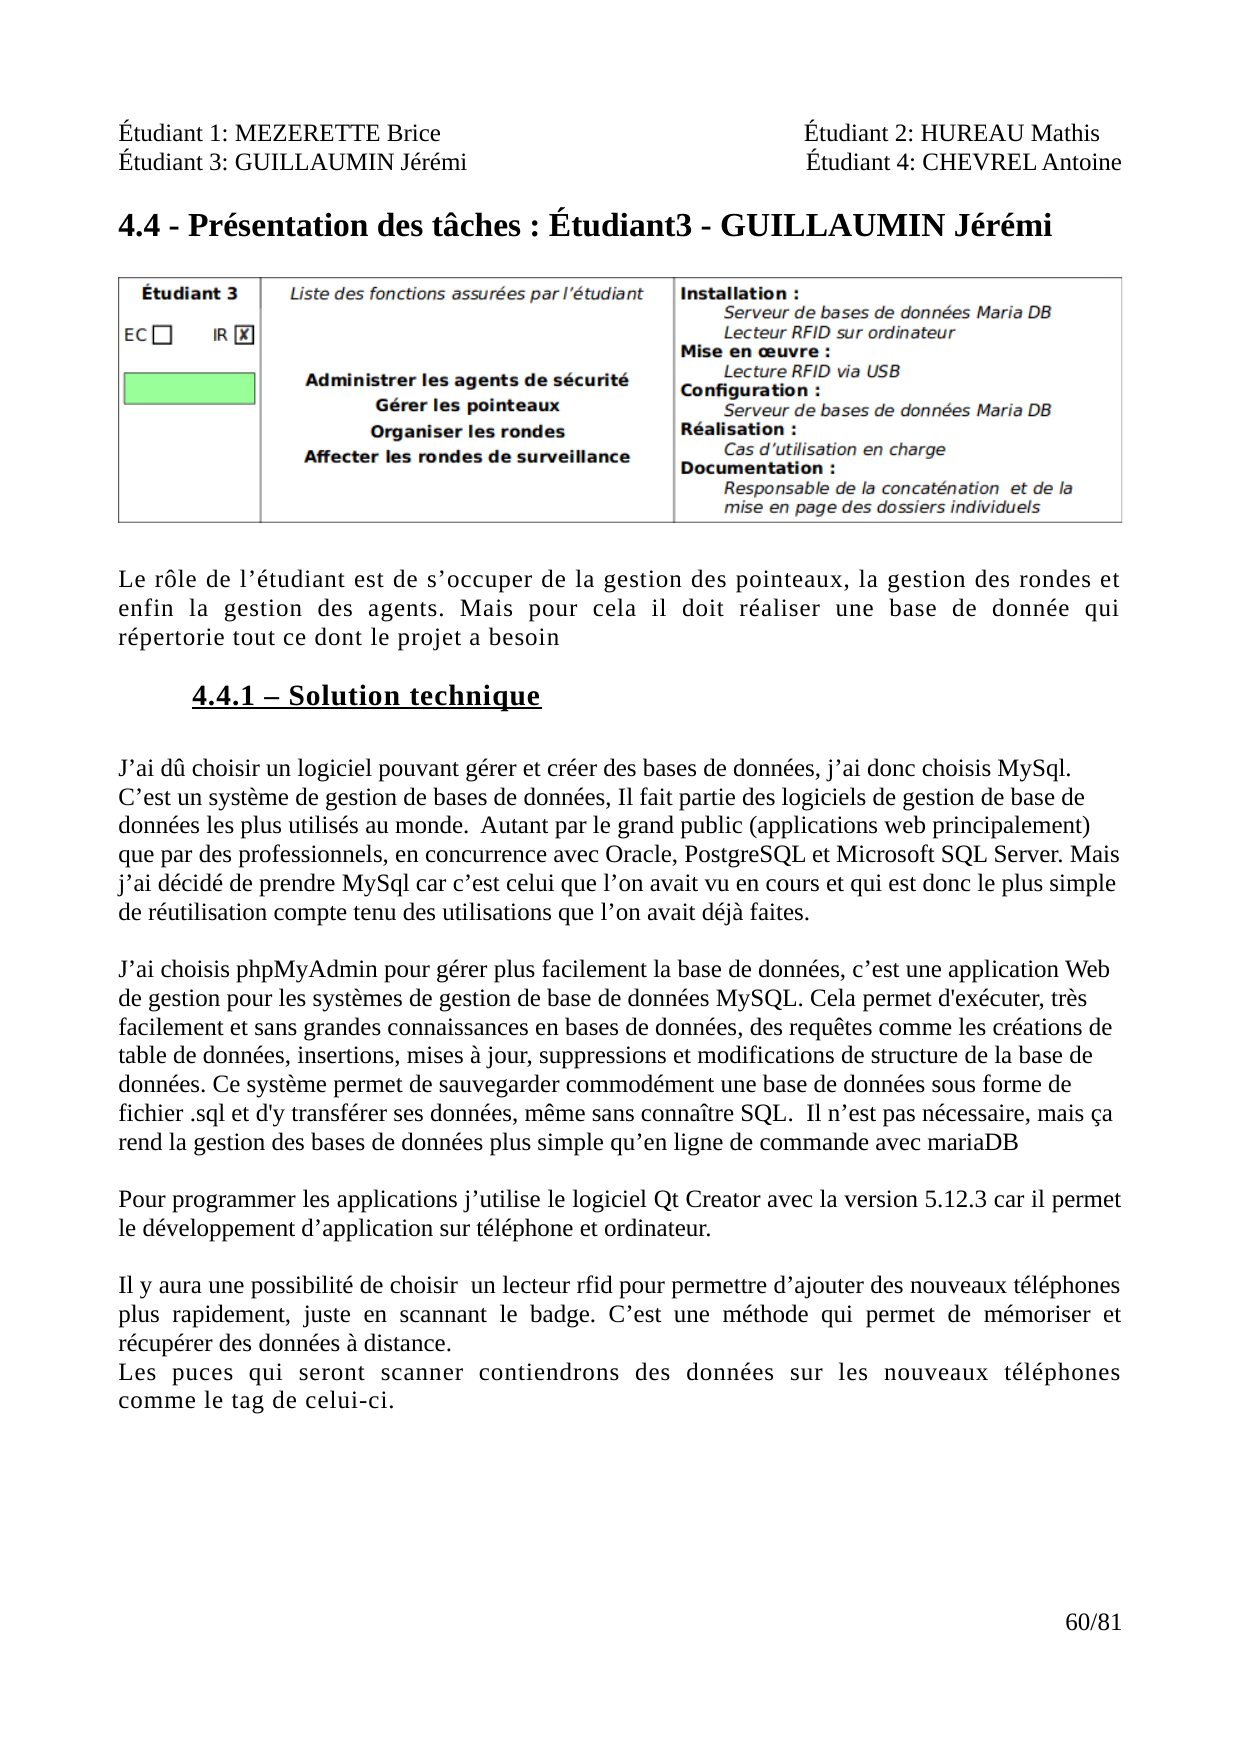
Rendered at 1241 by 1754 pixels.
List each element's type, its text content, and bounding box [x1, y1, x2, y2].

subtitle 4.4.1 – Solution technique [118, 678, 1122, 712]
text J’ai choisis phpMyAdmin pour gérer plus facilement la base de données, c’est une application Web de gestion pour les systèmes de gestion de base de données MySQL. Cela permet d'exécuter, très facilement et sans grandes connaissances en bases de données, des requêtes comme les créations de table de données, insertions, mises à jour, suppressions et modifications de structure de la base de données. Ce système permet de sauvegarder commodément une base de données sous forme de fichier .sql et d'y transférer ses données, même sans connaître SQL. Il n’est pas nécessaire, mais ça rend la gestion des bases de données plus simple qu’en ligne de commande avec mariaDB [118, 954, 1122, 1156]
text Les puces qui seront scanner contiendrons des données sur les nouveaux téléphones comme le tag de celui-ci. [118, 1357, 1122, 1414]
text Il y aura une possibilité de choisir un lecteur rfid pour permettre d’ajouter des nouveaux téléphones plus rapidement, juste en scannant le badge. C’est une méthode qui permet de mémoriser et récupérer des données à distance. [118, 1271, 1122, 1357]
text J’ai dû choisir un logiciel pouvant gérer et créer des bases de données, j’ai donc choisis MySql. C’est un système de gestion de bases de données, Il fait partie des logiciels de gestion de base de données les plus utilisés au monde. Autant par le grand public (applications web principalement) que par des professionnels, en concurrence avec Oracle, PostgreSQL et Microsoft SQL Server. Mais j’ai décidé de prendre MySql car c’est celui que l’on avait vu en cours et qui est donc le plus simple de réutilisation compte tenu des utilisations que l’on avait déjà faites. [118, 753, 1122, 926]
text Le rôle de l’étudiant est de s’occuper de la gestion des pointeaux, la gestion des rondes et enfin la gestion des agents. Mais pour cela il doit réaliser une base de donnée qui répertorie tout ce dont le projet a besoin [118, 564, 1122, 651]
text Pour programmer les applications j’utilise le logiciel Qt Creator avec la version 5.12.3 car il permet le développement d’application sur téléphone et ordinateur. [118, 1184, 1122, 1242]
picture [118, 277, 1123, 523]
subtitle 4.4 - Présentation des tâches : Étudiant3 - GUILLAUMIN Jérémi [118, 205, 1122, 244]
